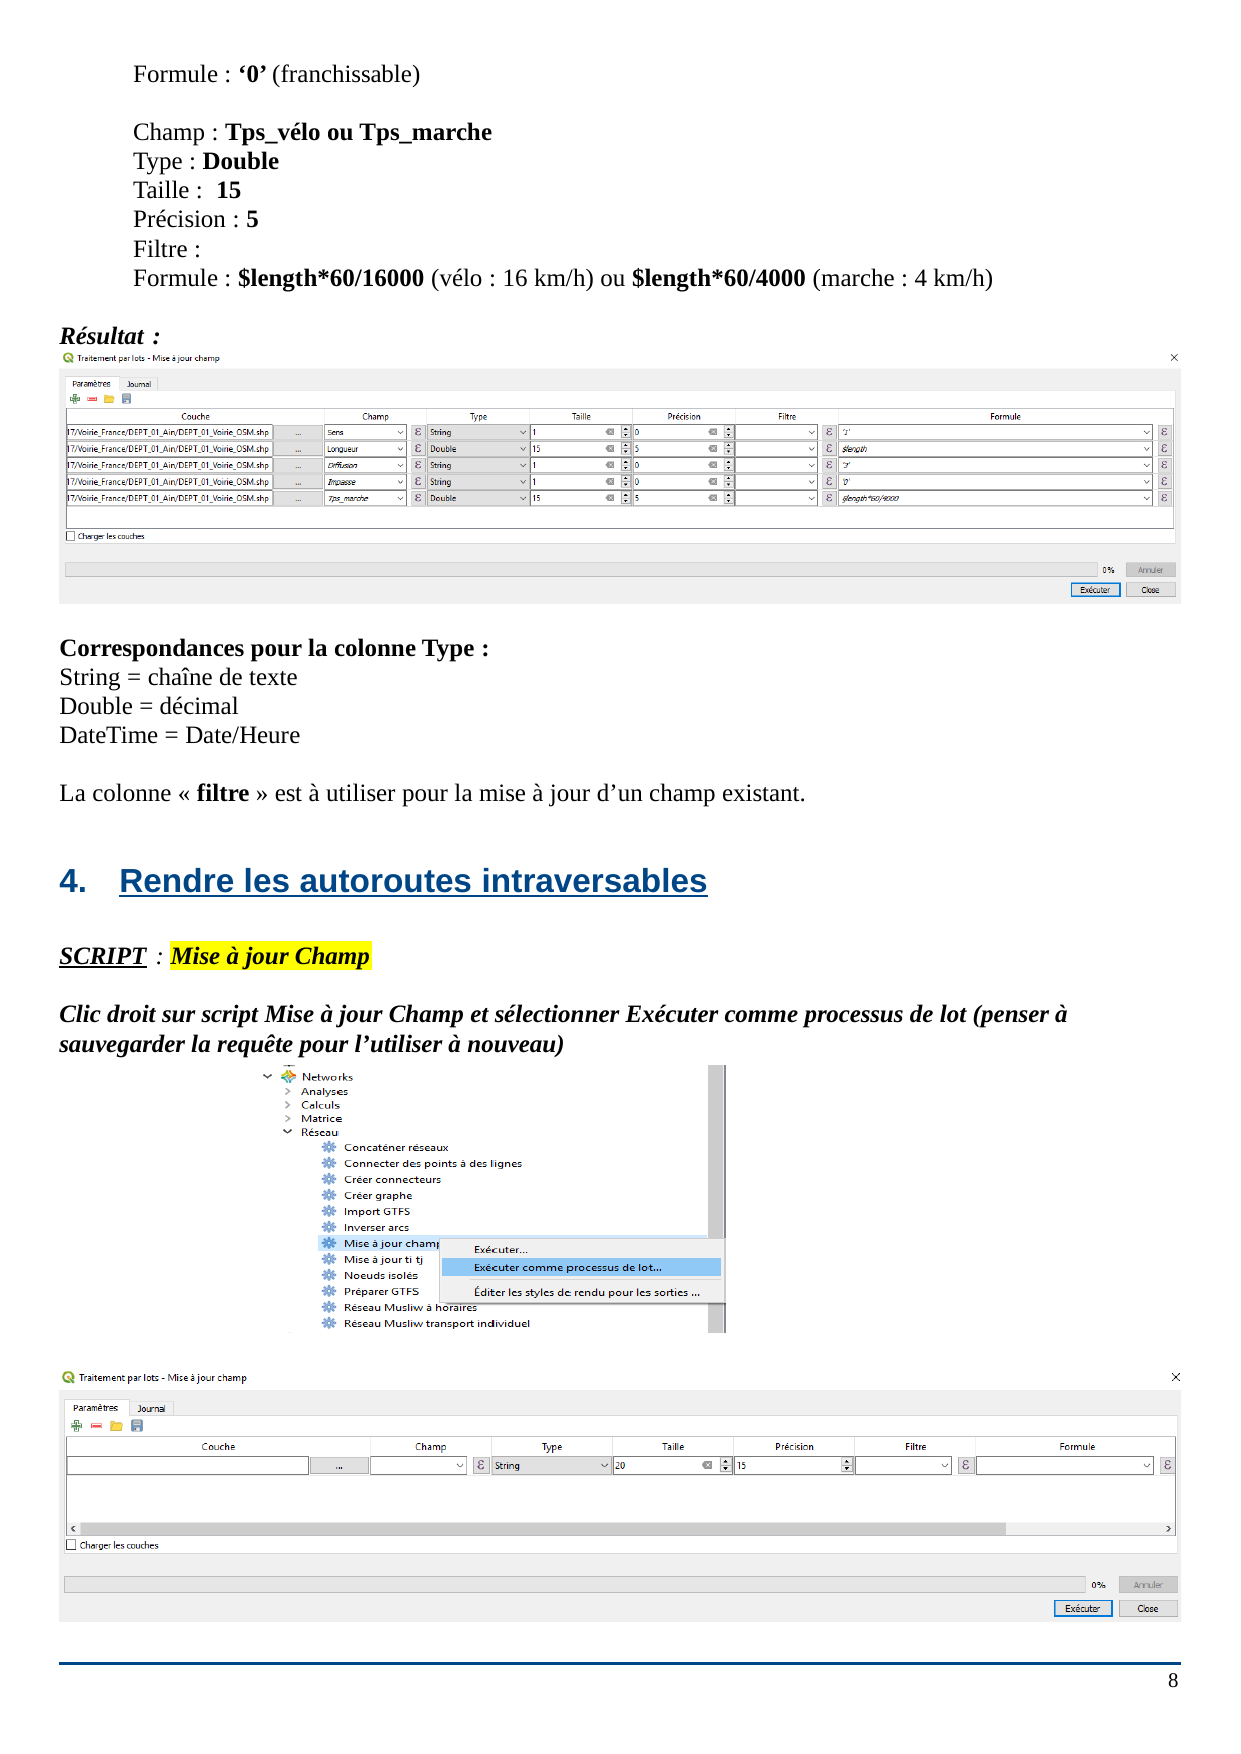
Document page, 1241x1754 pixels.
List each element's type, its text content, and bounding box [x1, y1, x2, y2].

text Résultat : [59, 321, 1181, 349]
text SCRIPT : Mise à jour Champ [59, 941, 1181, 970]
picture [59, 349, 1182, 604]
picture [261, 1065, 726, 1333]
text Champ : Tps_vélo ou Tps_marche [59, 117, 1181, 146]
text DateTime = Date/Heure [59, 720, 1181, 749]
text Précision : 5 [59, 204, 1181, 233]
text Formule : ‘0’ (franchissable) [59, 59, 1181, 88]
text Filtre : [59, 233, 1181, 262]
text String = chaîne de texte [59, 662, 1181, 691]
text La colonne « filtre » est à utiliser pour la mise à jour d’un champ existant. [59, 778, 1181, 807]
text Formule : $length*60/16000 (vélo : 16 km/h) ou $length*60/4000 (marche : 4 km/h) [59, 262, 1181, 292]
text Type : Double [59, 146, 1181, 175]
picture [59, 1367, 1182, 1622]
subtitle Rendre les autoroutes intraversables [59, 861, 1181, 900]
text Clic droit sur script Mise à jour Champ et sélectionner Exécuter comme processus de lot (penser à sauvegarder la requête pour l’utiliser à nouveau) [59, 999, 1181, 1057]
text Taille : 15 [59, 175, 1181, 204]
text Double = décimal [59, 691, 1181, 720]
text Correspondances pour la colonne Type : [59, 633, 1181, 662]
